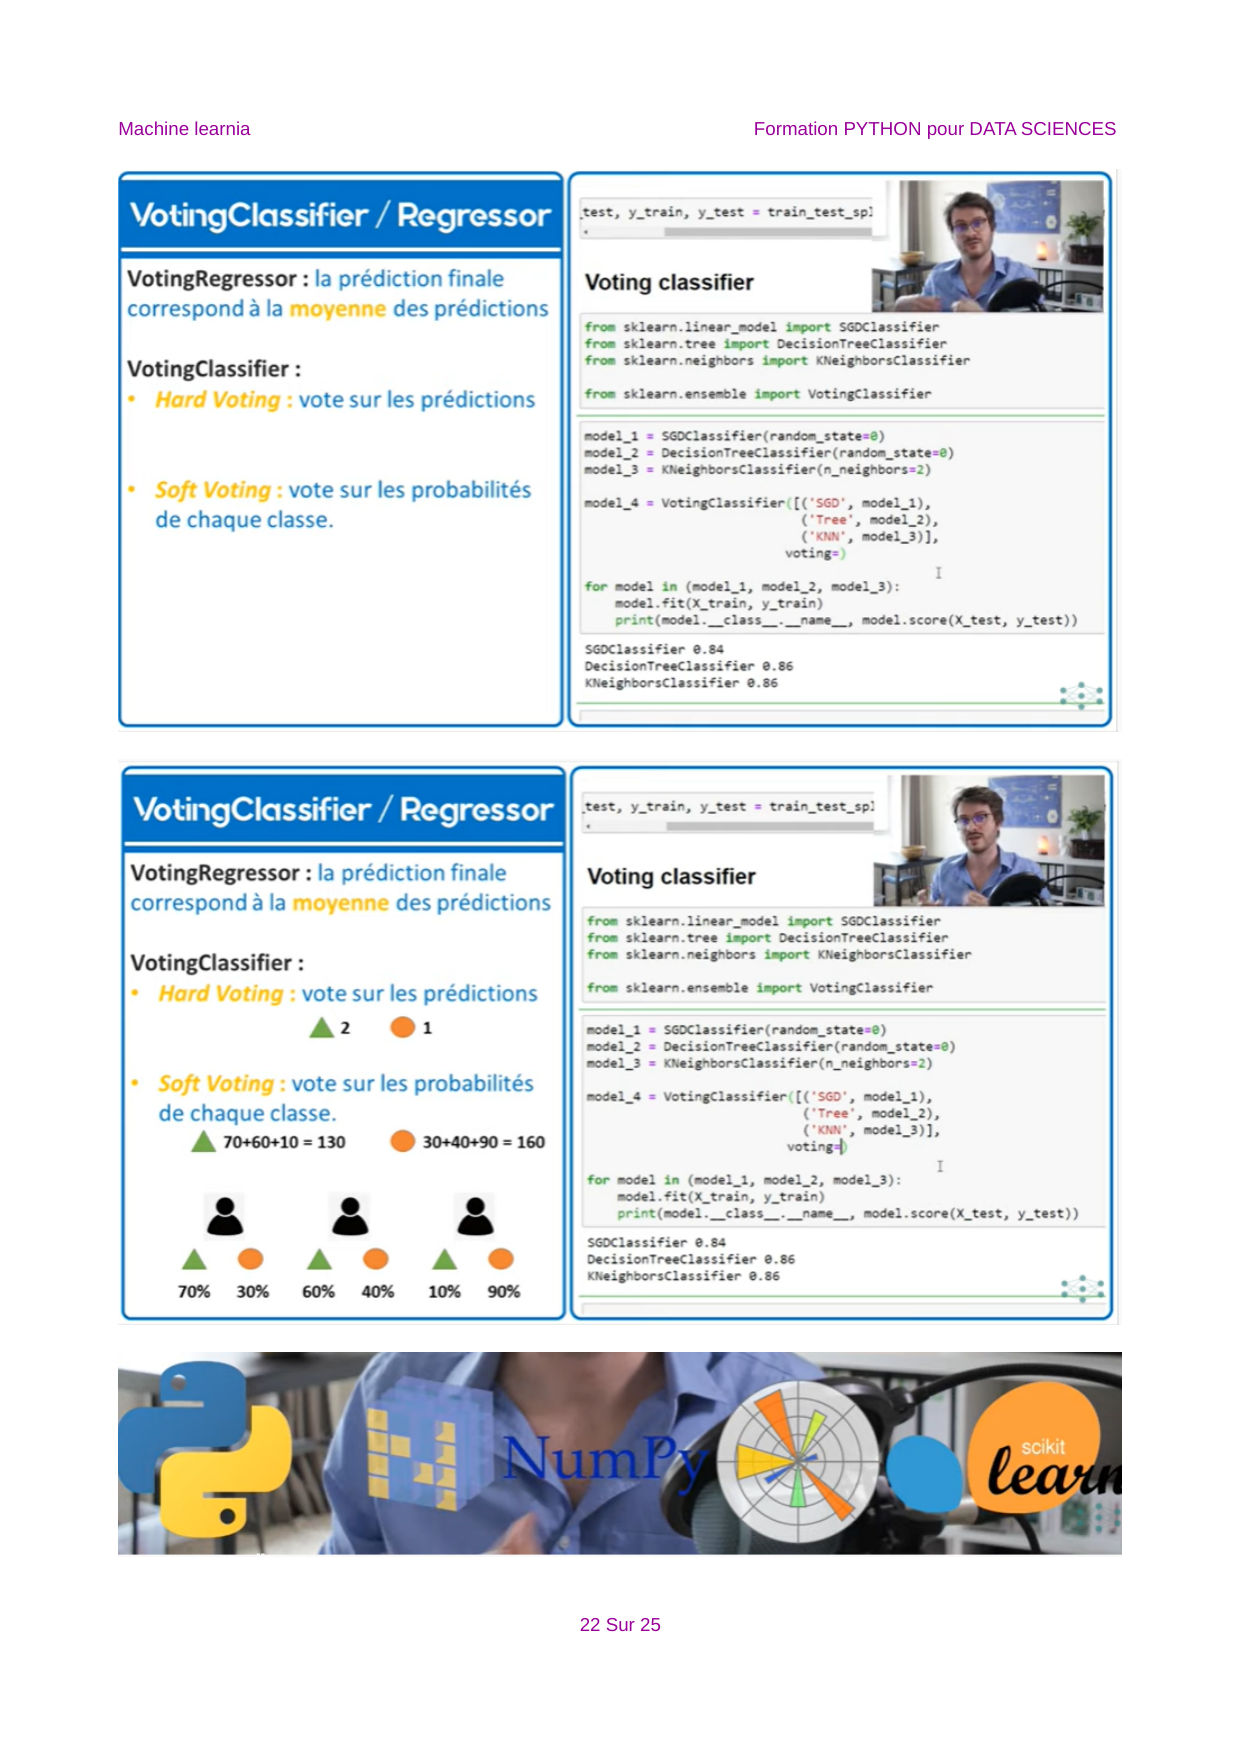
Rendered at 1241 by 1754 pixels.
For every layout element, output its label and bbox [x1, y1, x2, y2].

picture [118, 1352, 1122, 1557]
picture [118, 169, 1122, 732]
picture [118, 759, 1122, 1325]
